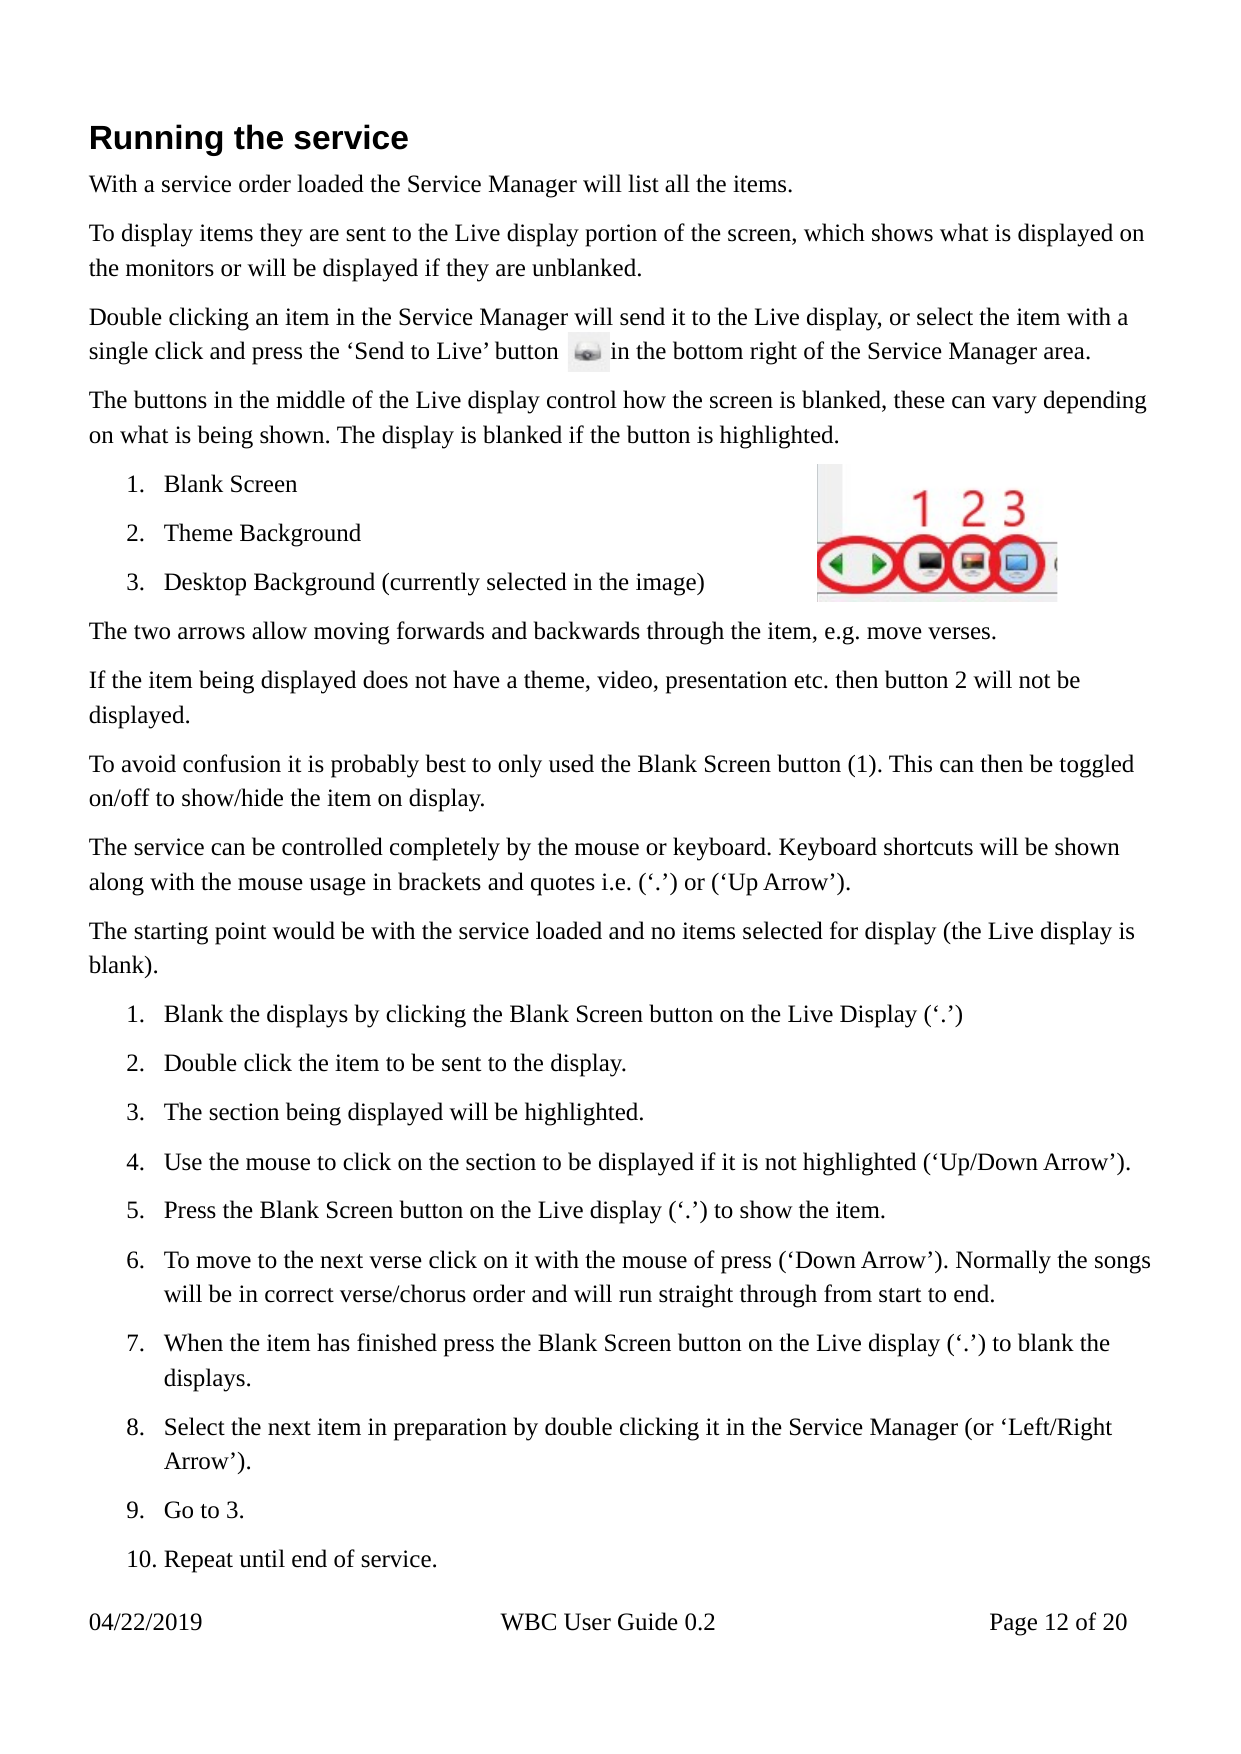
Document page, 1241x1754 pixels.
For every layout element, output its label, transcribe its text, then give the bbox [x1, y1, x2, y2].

picture [817, 464, 1058, 602]
list Double click the item to be sent to the display. [126, 1048, 1152, 1077]
list [1058, 469, 1152, 498]
text The service can be controlled completely by the mouse or keyboard. Keyboard shortcuts will be shown along with the mouse usage in brackets and quotes i.e. (‘.’) or (‘Up Arrow’). [88, 832, 1152, 896]
text The starting point would be with the service loaded and no items selected for display (the Live display is blank). [88, 916, 1152, 979]
list Blank Screen [126, 469, 817, 498]
list Press the Blank Screen button on the Live display (‘.’) to show the item. [126, 1196, 1152, 1224]
text To avoid confusion it is probably best to only used the Blank Screen button (1). This can then be toggled on/off to show/hide the item on display. [88, 749, 1152, 812]
text To display items they are sent to the Live display portion of the screen, which shows what is displayed on the monitors or will be displayed if they are unblanked. [88, 218, 1152, 282]
list Select the next item in preparation by double clicking it in the Service Manager (or ‘Left/Right Arrow’). [126, 1412, 1152, 1475]
list Use the mouse to click on the section to be displayed if it is not highlighted (‘Up/Down Arrow’). [126, 1147, 1152, 1175]
list Theme Background [126, 518, 817, 547]
list When the item has finished press the Blank Screen button on the Live display (‘.’) to blank the displays. [126, 1328, 1152, 1391]
list [1058, 518, 1152, 547]
list Repeat until end of service. [126, 1544, 1152, 1573]
list Blank the displays by clicking the Blank Screen button on the Live Display (‘.’) [126, 999, 1152, 1028]
list To move to the next verse click on it with the mouse of press (‘Down Arrow’). Normally the songs will be in correct verse/chorus order and will run straight through from start to end. [126, 1245, 1152, 1308]
text With a service order loaded the Service Manager will list all the items. [88, 169, 1152, 198]
text If the item being displayed does not have a theme, video, presentation etc. then button 2 will not be displayed. [88, 665, 1152, 728]
picture [567, 332, 610, 372]
text Double clicking an item in the Service Manager will send it to the Live display, or select the item with a single click and press the ‘Send to Live’ button in the bottom right of the Service Manager area. [88, 302, 1152, 365]
list The section being displayed will be highlighted. [126, 1097, 1152, 1126]
list Desktop Background (currently selected in the image) [126, 567, 817, 596]
list [1058, 567, 1152, 596]
subtitle Running the service [88, 118, 1152, 157]
list Go to 3. [126, 1495, 1152, 1524]
text The buttons in the middle of the Live display control how the screen is blanked, these can vary depending on what is being shown. The display is blanked if the button is highlighted. [88, 385, 1152, 449]
text The two arrows allow moving forwards and backwards through the item, e.g. move verses. [88, 616, 1152, 645]
